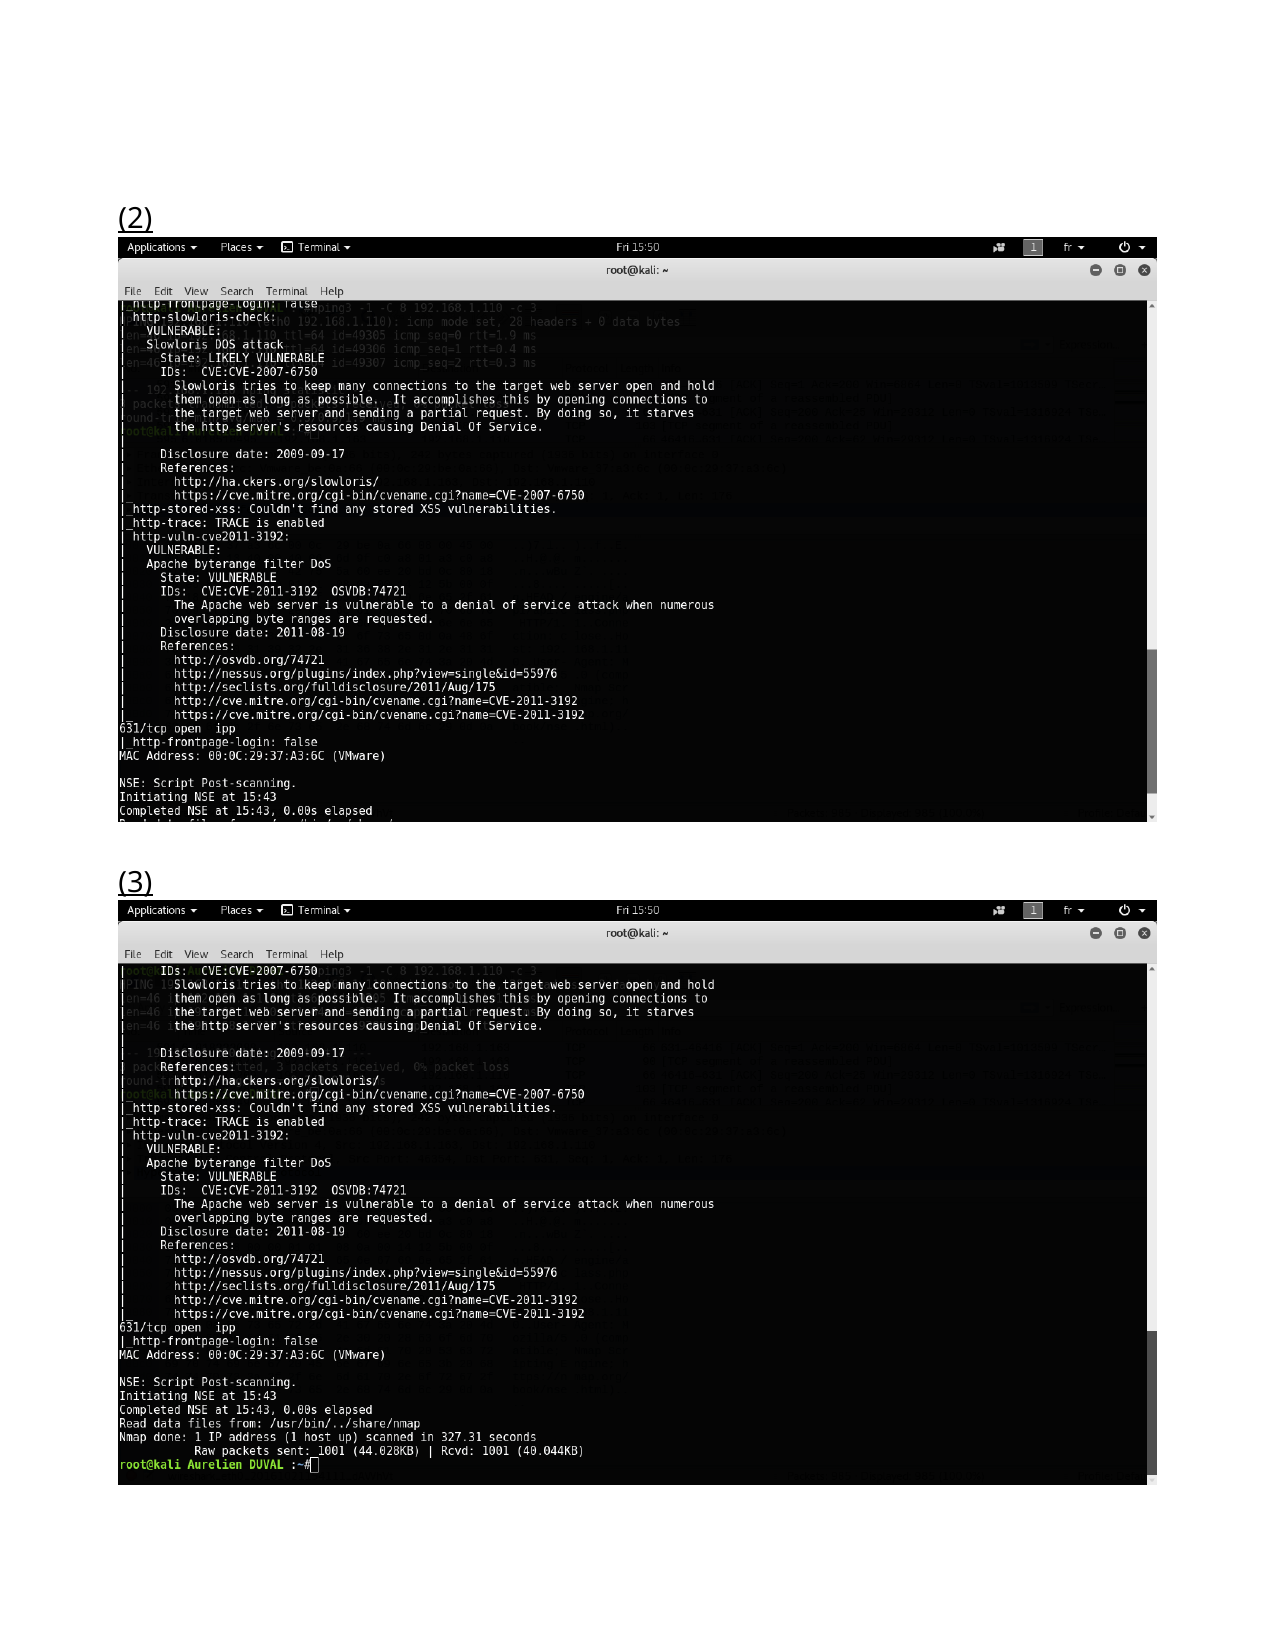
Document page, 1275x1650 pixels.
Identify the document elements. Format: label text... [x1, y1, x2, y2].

picture [118, 900, 1157, 1485]
text (3) [118, 861, 1157, 900]
picture [118, 237, 1157, 822]
text (2) [118, 197, 1157, 237]
